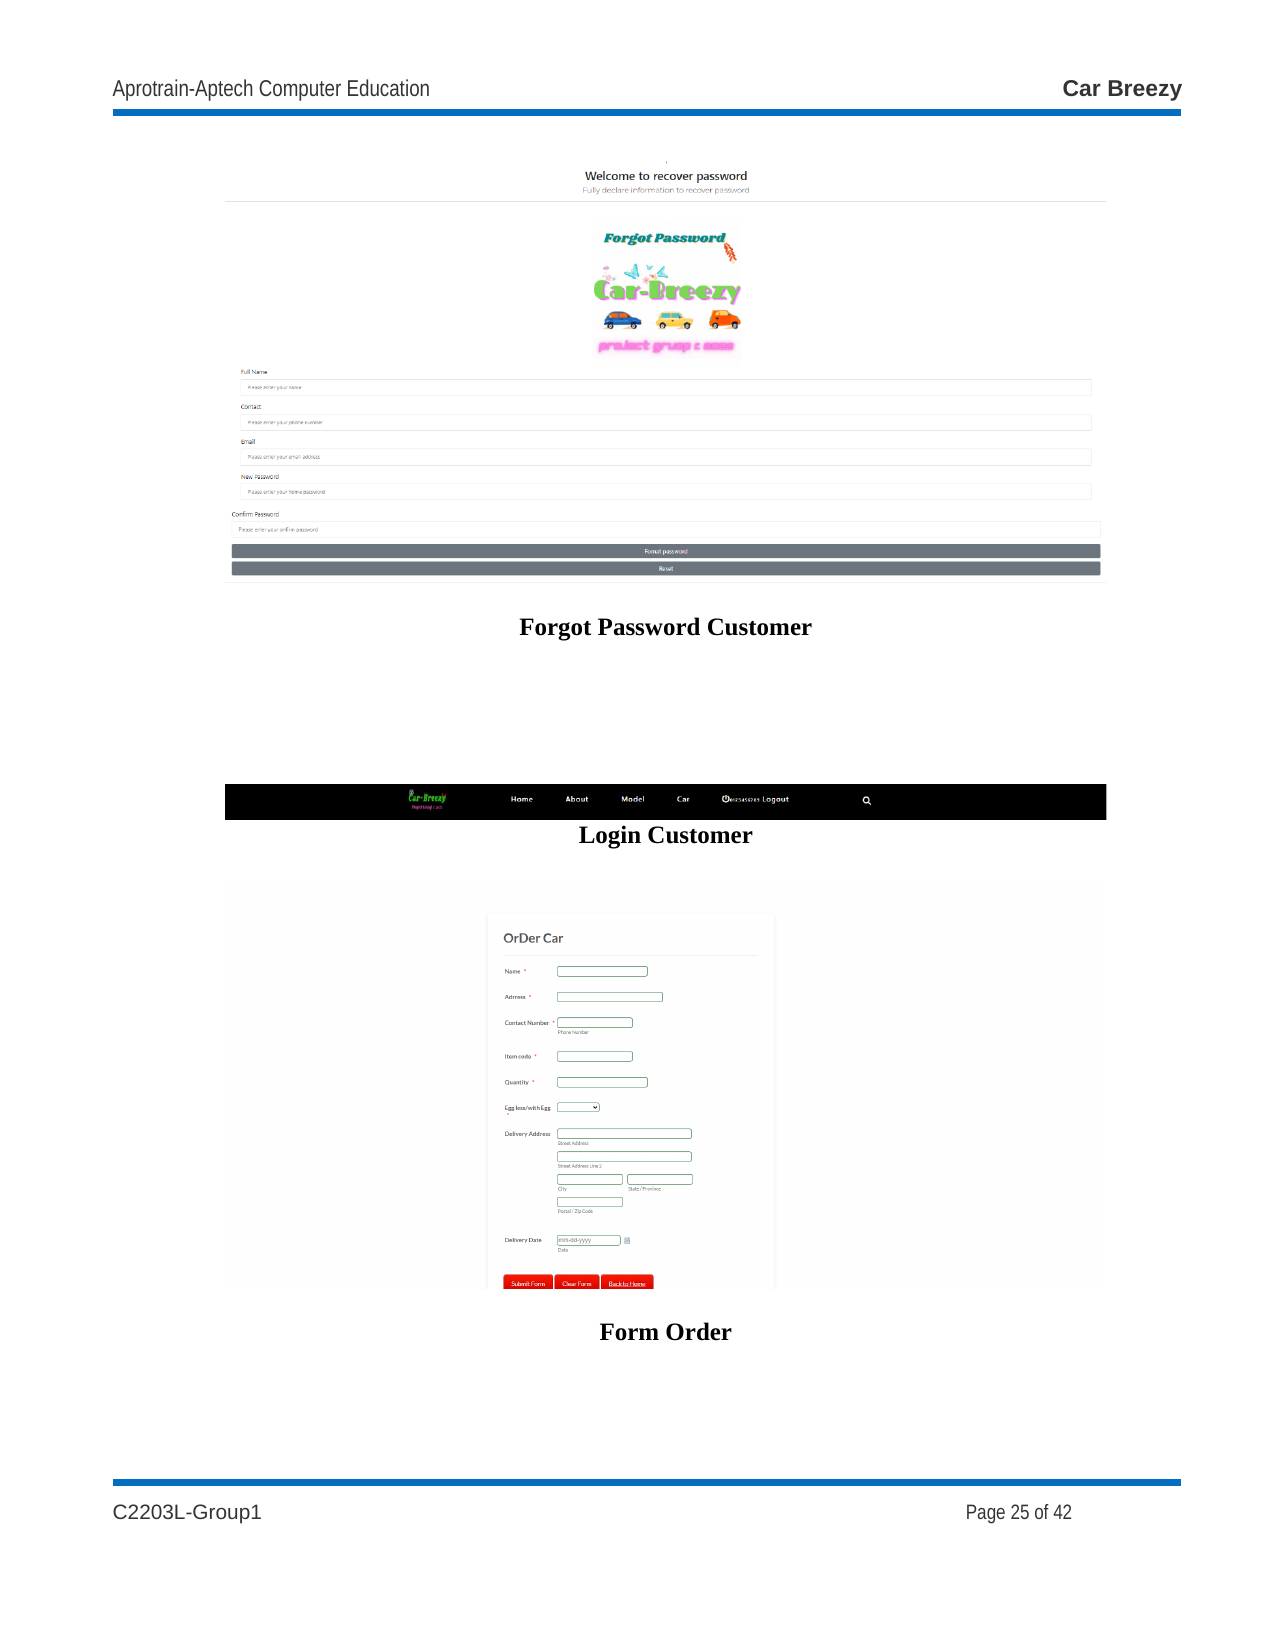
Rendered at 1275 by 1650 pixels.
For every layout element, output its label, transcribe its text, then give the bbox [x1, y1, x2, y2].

text Forgot Password Customer [225, 612, 1106, 640]
text Login Customer [225, 820, 1106, 849]
text Form Order [225, 1317, 1106, 1346]
